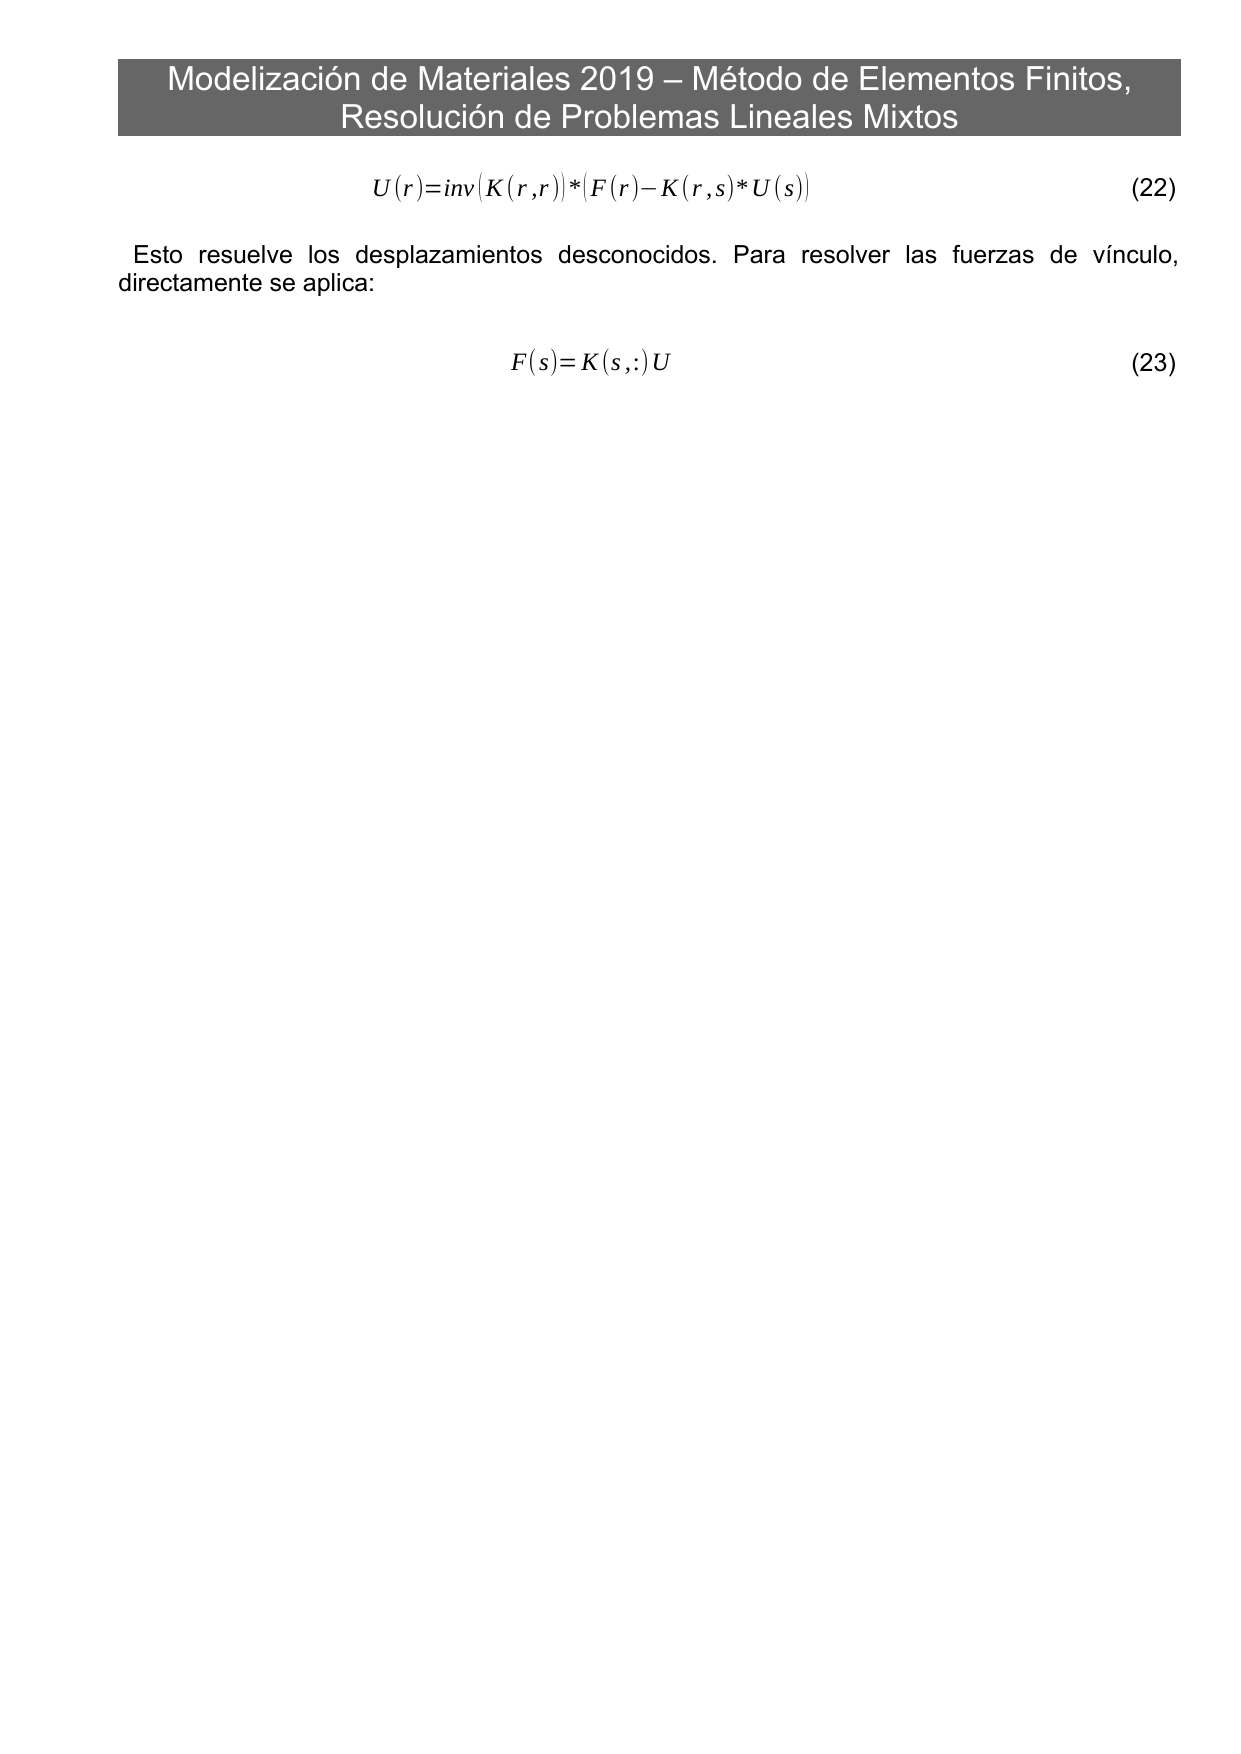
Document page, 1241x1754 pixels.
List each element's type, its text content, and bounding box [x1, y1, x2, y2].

text Esto resuelve los desplazamientos desconocidos. Para resolver las fuerzas de vínculo, directamente se aplica: [118, 240, 1181, 297]
table_header (22) [1063, 165, 1181, 210]
table_header [118, 341, 1063, 383]
table_header (23) [1063, 341, 1181, 383]
table_header [118, 165, 1063, 210]
